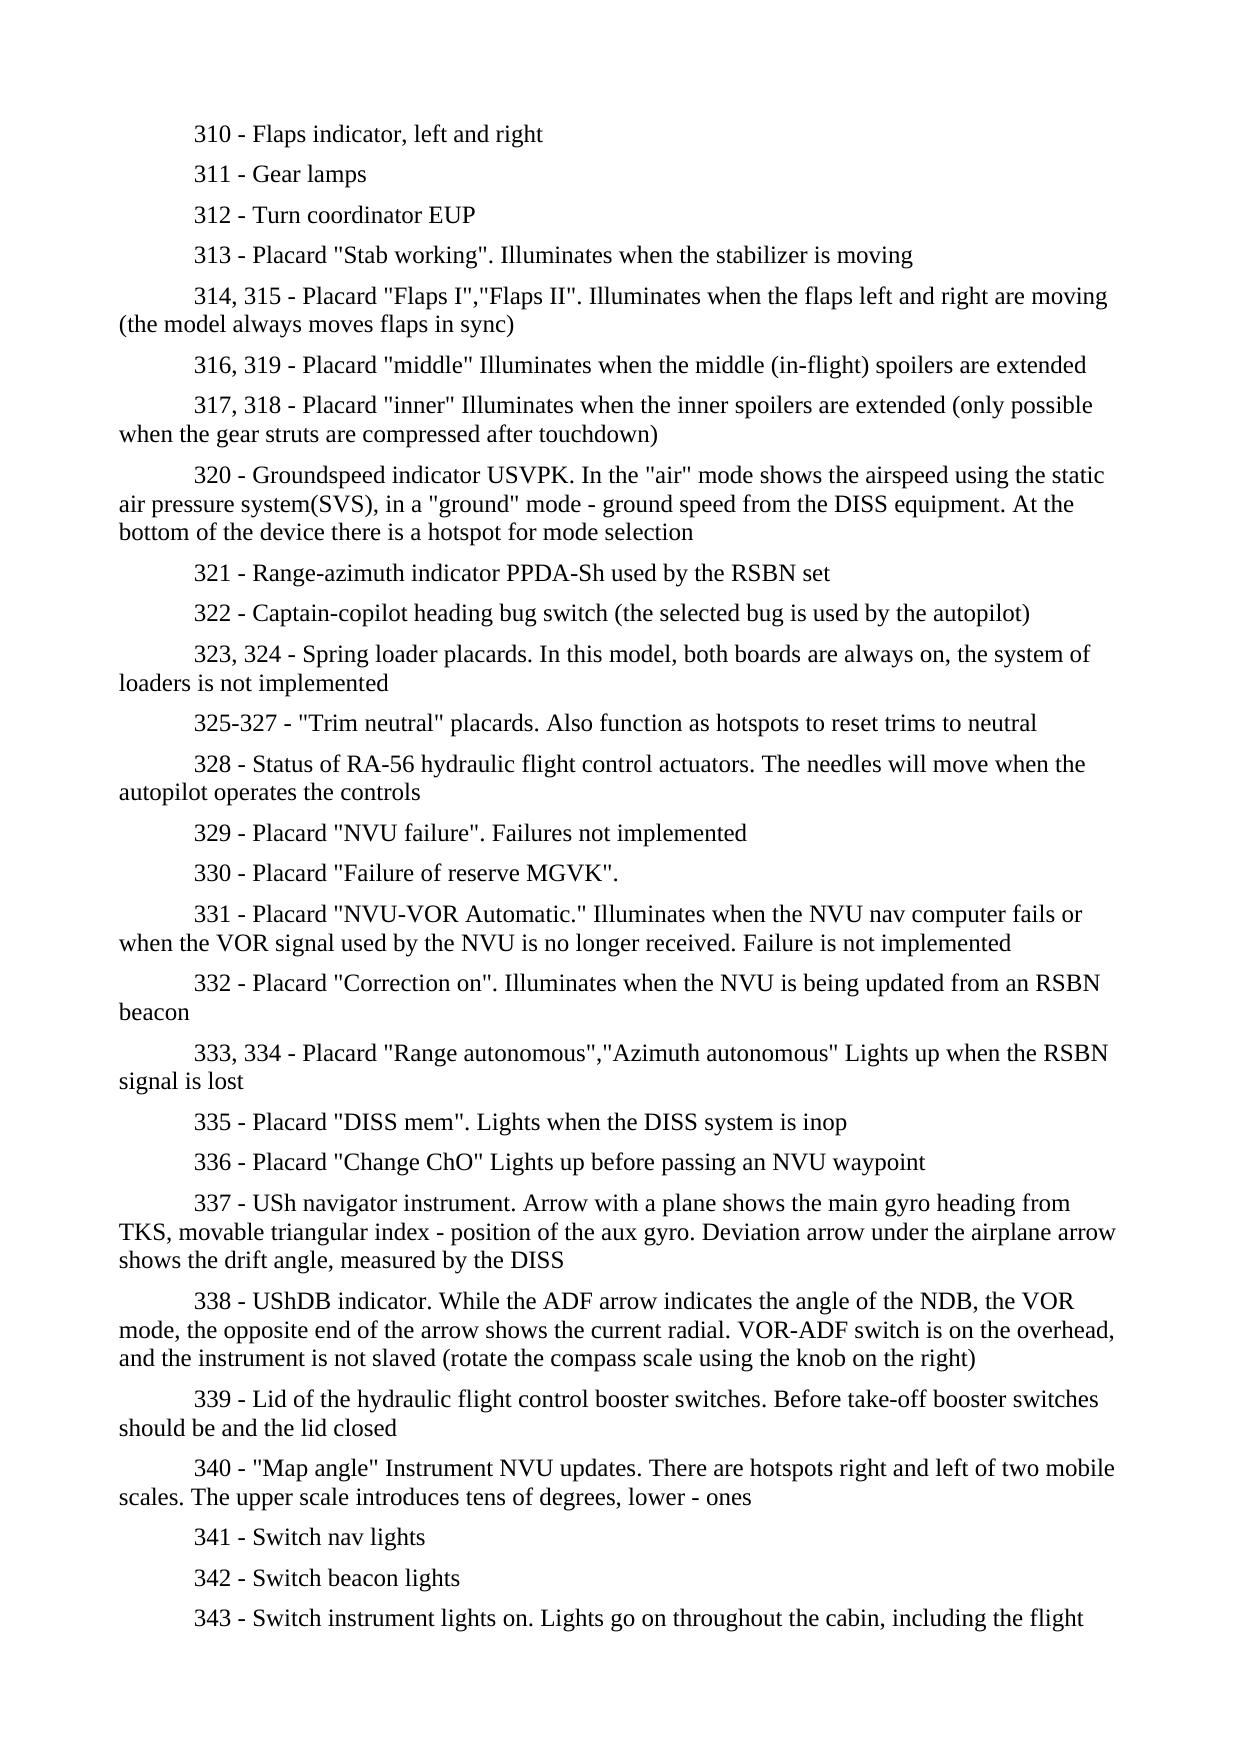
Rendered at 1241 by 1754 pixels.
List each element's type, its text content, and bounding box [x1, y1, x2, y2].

text 342 - Switch beacon lights [119, 1563, 1122, 1592]
text 332 - Placard "Correction on". Illuminates when the NVU is being updated from an RSBN beacon [119, 968, 1122, 1026]
text 343 - Switch instrument lights on. Lights go on throughout the cabin, including the flight [119, 1603, 1122, 1632]
text 329 - Placard "NVU failure". Failures not implemented [119, 818, 1122, 847]
text 310 - Flaps indicator, left and right [119, 119, 1122, 147]
text 340 - "Map angle" Instrument NVU updates. There are hotspots right and left of two mobile scales. The upper scale introduces tens of degrees, lower - ones [119, 1453, 1122, 1511]
text 311 - Gear lamps [119, 159, 1122, 188]
text 312 - Turn coordinator EUP [119, 200, 1122, 228]
text 328 - Status of RA-56 hydraulic flight control actuators. The needles will move when the autopilot operates the controls [119, 749, 1122, 806]
text 330 - Placard "Failure of reserve MGVK". [119, 858, 1122, 887]
text 325-327 - "Trim neutral" placards. Also function as hotspots to reset trims to neutral [119, 708, 1122, 737]
text 336 - Placard "Change ChO" Lights up before passing an NVU waypoint [119, 1147, 1122, 1176]
text 323, 324 - Spring loader placards. In this model, both boards are always on, the system of loaders is not implemented [119, 639, 1122, 696]
text 317, 318 - Placard "inner" Illuminates when the inner spoilers are extended (only possible when the gear struts are compressed after touchdown) [119, 391, 1122, 448]
text 320 - Groundspeed indicator USVPK. In the "air" mode shows the airspeed using the static air pressure system(SVS), in a "ground" mode - ground speed from the DISS equipment. At the bottom of the device there is a hotspot for mode selection [119, 460, 1122, 546]
text 316, 319 - Placard "middle" Illuminates when the middle (in-flight) spoilers are extended [119, 350, 1122, 379]
text 322 - Captain-copilot heading bug switch (the selected bug is used by the autopilot) [119, 598, 1122, 627]
text 313 - Placard "Stab working". Illuminates when the stabilizer is moving [119, 240, 1122, 269]
text 321 - Range-azimuth indicator PPDA-Sh used by the RSBN set [119, 558, 1122, 587]
text 333, 334 - Placard "Range autonomous","Azimuth autonomous" Lights up when the RSBN signal is lost [119, 1038, 1122, 1095]
text 331 - Placard "NVU-VOR Automatic." Illuminates when the NVU nav computer fails or when the VOR signal used by the NVU is no longer received. Failure is not implemented [119, 899, 1122, 957]
text 335 - Placard "DISS mem". Lights when the DISS system is inop [119, 1107, 1122, 1136]
text 339 - Lid of the hydraulic flight control booster switches. Before take-off booster switches should be and the lid closed [119, 1384, 1122, 1441]
text 341 - Switch nav lights [119, 1522, 1122, 1551]
text 314, 315 - Placard "Flaps I","Flaps II". Illuminates when the flaps left and right are moving (the model always moves flaps in sync) [119, 281, 1122, 338]
text 338 - UShDB indicator. While the ADF arrow indicates the angle of the NDB, the VOR mode, the opposite end of the arrow shows the current radial. VOR-ADF switch is on the overhead, and the instrument is not slaved (rotate the compass scale using the knob on the right) [119, 1286, 1122, 1372]
text 337 - USh navigator instrument. Arrow with a plane shows the main gyro heading from TKS, movable triangular index - position of the aux gyro. Deviation arrow under the airplane arrow shows the drift angle, measured by the DISS [119, 1188, 1122, 1274]
